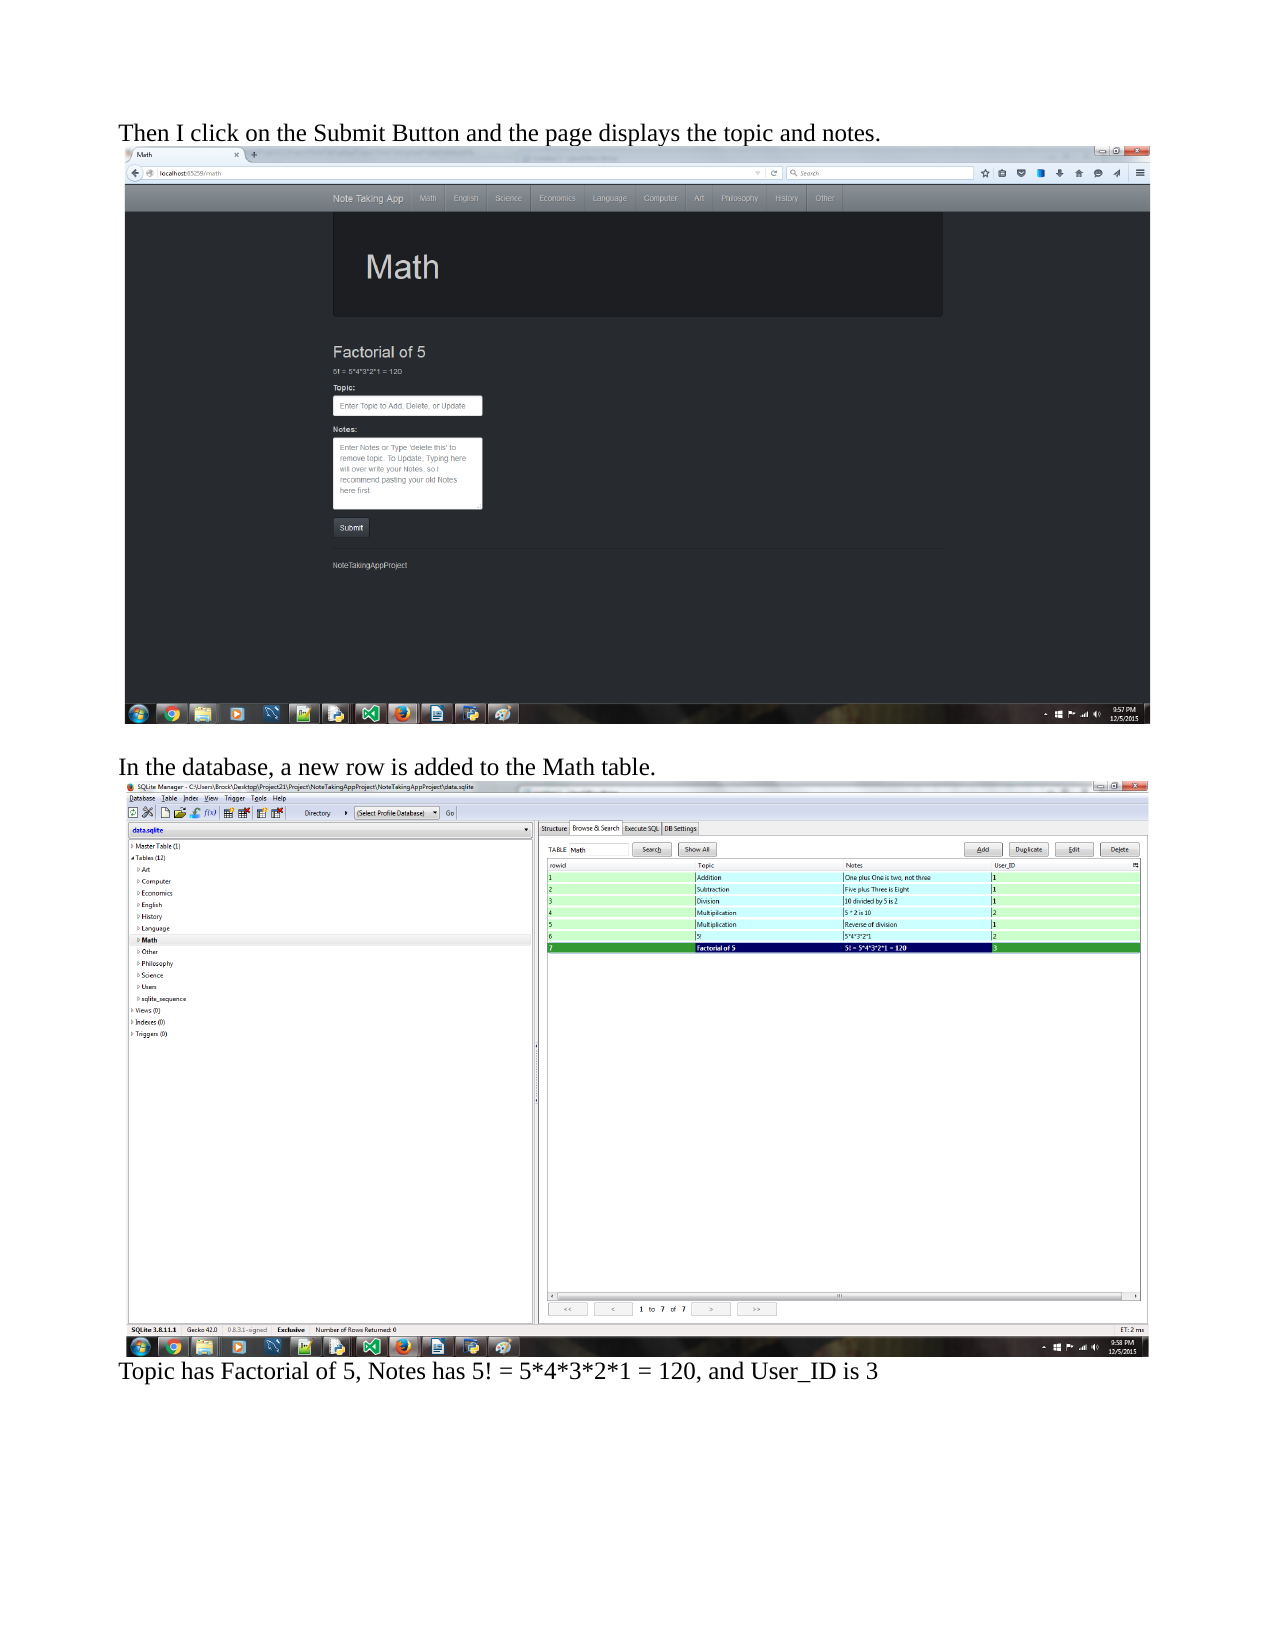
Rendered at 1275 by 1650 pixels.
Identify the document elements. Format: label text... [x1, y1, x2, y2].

picture [124, 146, 1151, 724]
picture [126, 781, 1149, 1357]
text Then I click on the Submit Button and the page displays the topic and notes. [118, 118, 1157, 147]
text Topic has Factorial of 5, Notes has 5! = 5*4*3*2*1 = 120, and User_ID is 3 [118, 781, 1157, 1385]
text In the database, a new row is added to the Math table. [118, 752, 1157, 781]
